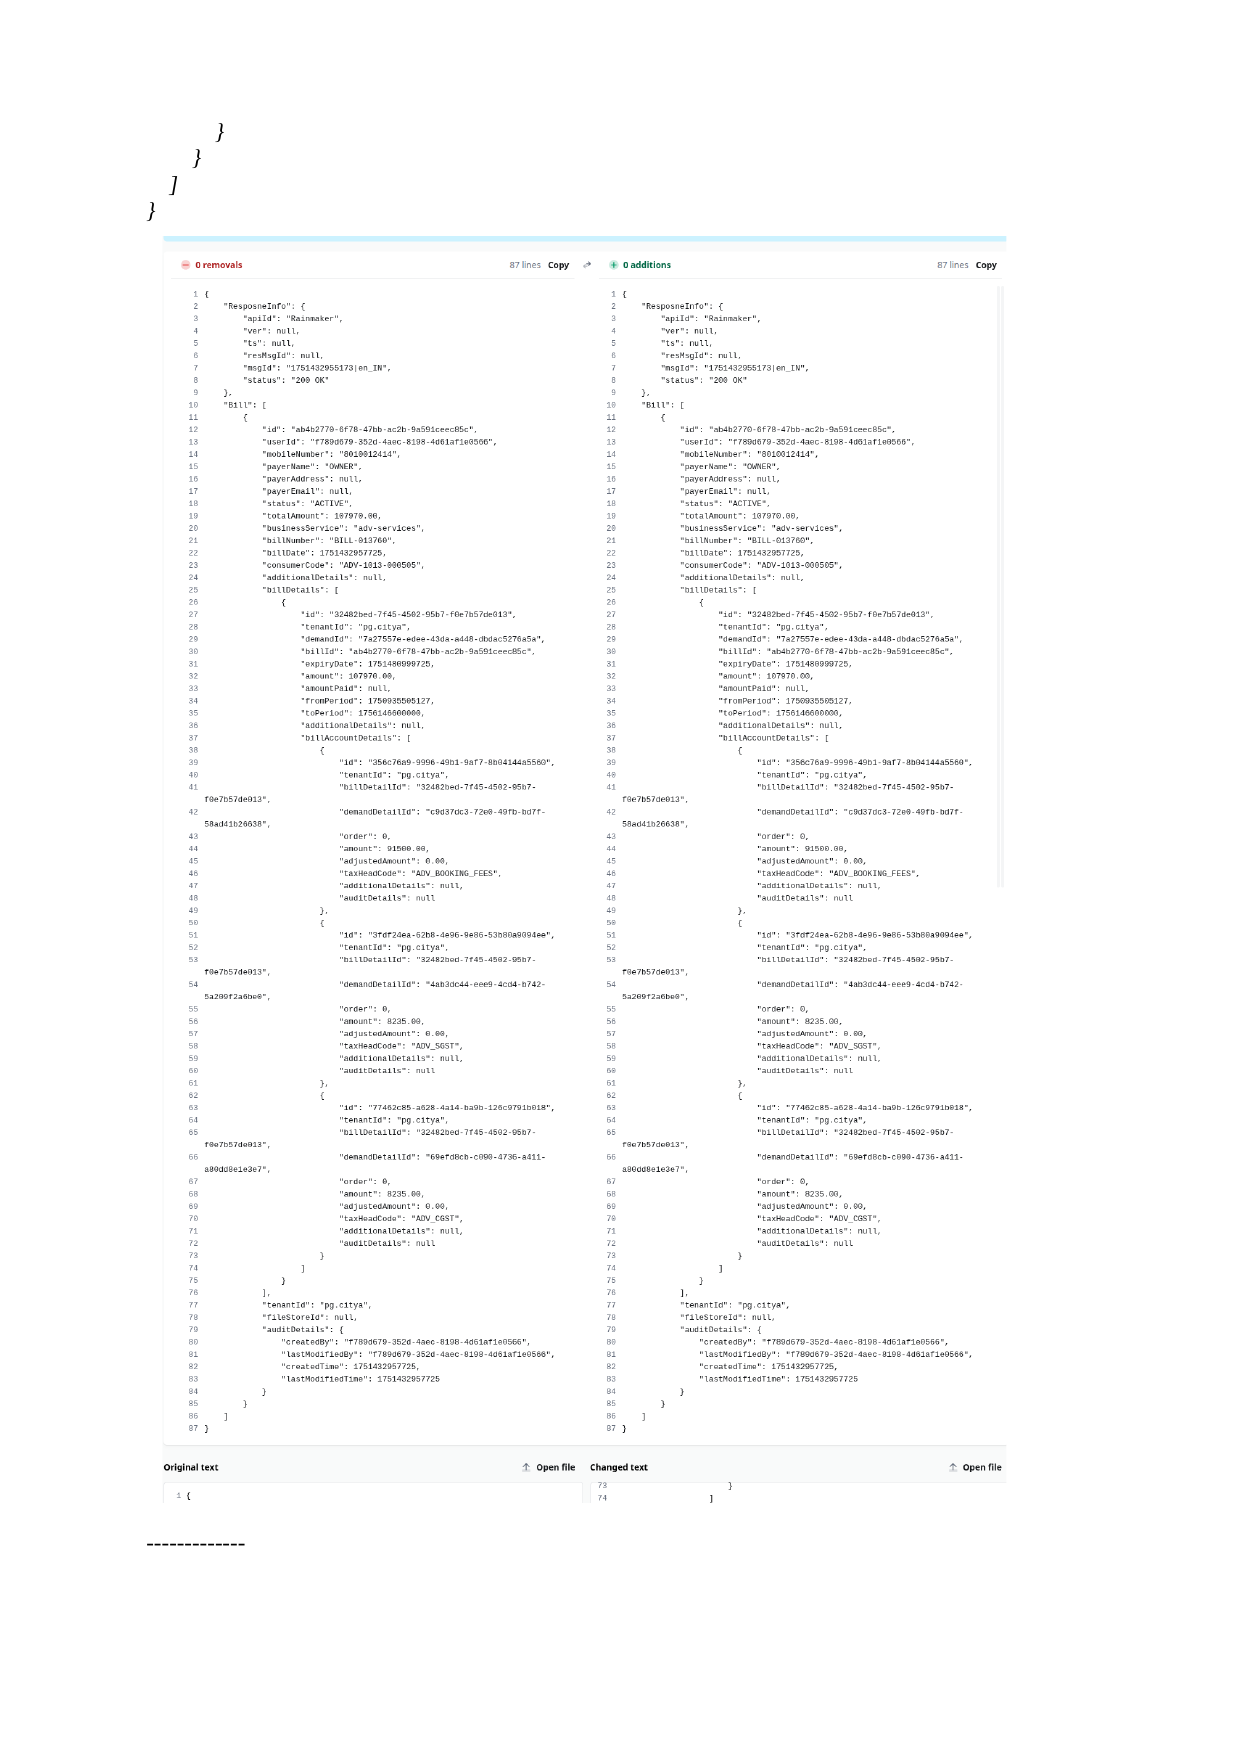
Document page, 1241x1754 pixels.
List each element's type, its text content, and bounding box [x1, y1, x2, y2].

picture [162, 236, 1007, 1503]
text } [146, 118, 1122, 144]
text } [146, 144, 1122, 171]
text } [146, 197, 1122, 223]
text ------------- [146, 1528, 1122, 1555]
text ] [146, 171, 1122, 197]
